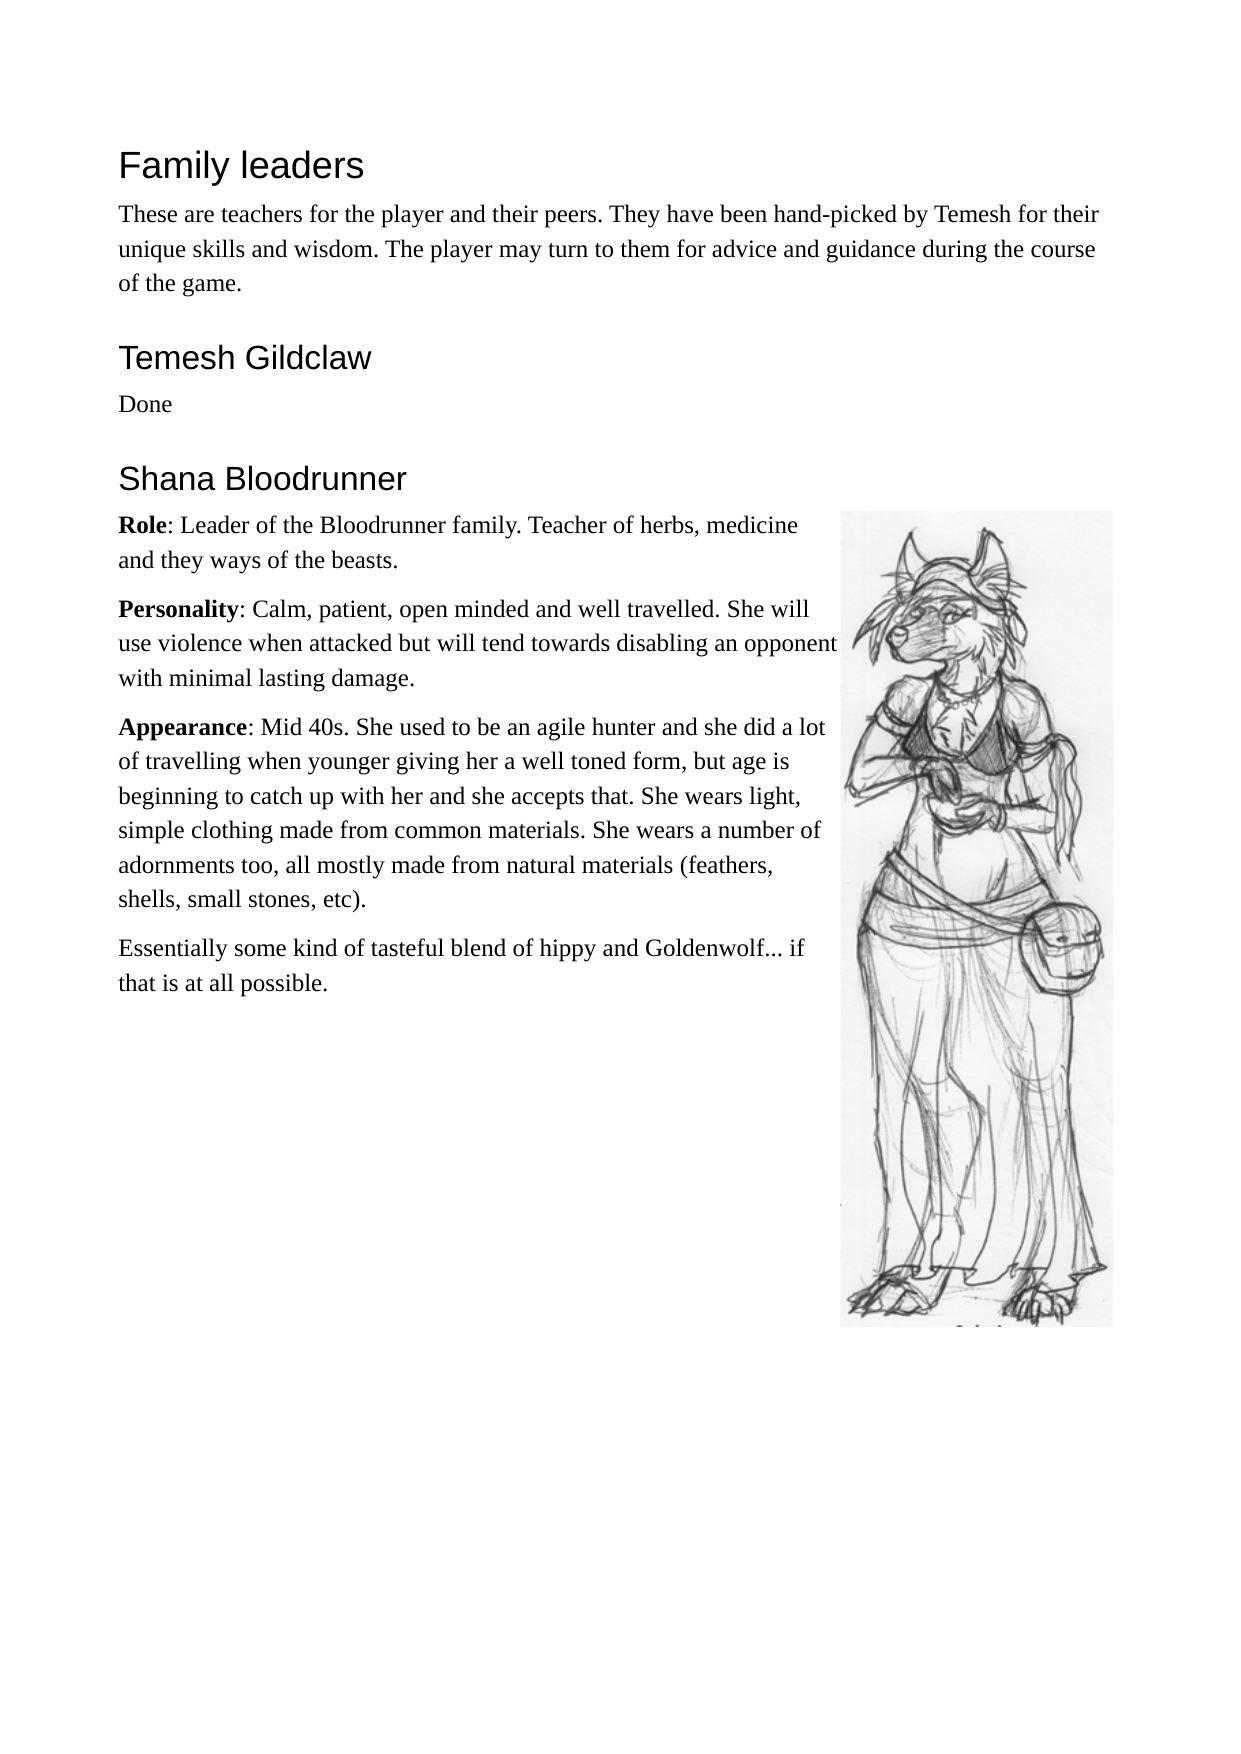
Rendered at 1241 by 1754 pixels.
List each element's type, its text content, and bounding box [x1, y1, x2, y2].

text Essentially some kind of tasteful blend of hippy and Goldenwolf... if that is at all possible. [118, 933, 840, 997]
subtitle Temesh Gildclaw [118, 338, 1122, 377]
picture [840, 511, 1114, 1327]
text Personality: Calm, patient, open minded and well travelled. She will use violence when attacked but will tend towards disabling an opponent with minimal lasting damage. [118, 594, 840, 692]
subtitle Shana Bloodrunner [118, 459, 1122, 498]
text Appearance: Mid 40s. She used to be an agile hunter and she did a lot of travelling when younger giving her a well toned form, but age is beginning to catch up with her and she accepts that. She wears light, simple clothing made from common materials. She wears a number of adornments too, all mostly made from natural materials (feathers, shells, small stones, etc). [118, 712, 840, 913]
text Role: Leader of the Bloodrunner family. Teacher of herbs, medicine and they ways of the beasts. [118, 510, 1122, 573]
subtitle Family leaders [118, 143, 1122, 187]
text Done [118, 389, 1122, 418]
text These are teachers for the player and their peers. They have been hand-picked by Temesh for their unique skills and wisdom. The player may turn to them for advice and guidance during the course of the game. [118, 199, 1122, 297]
